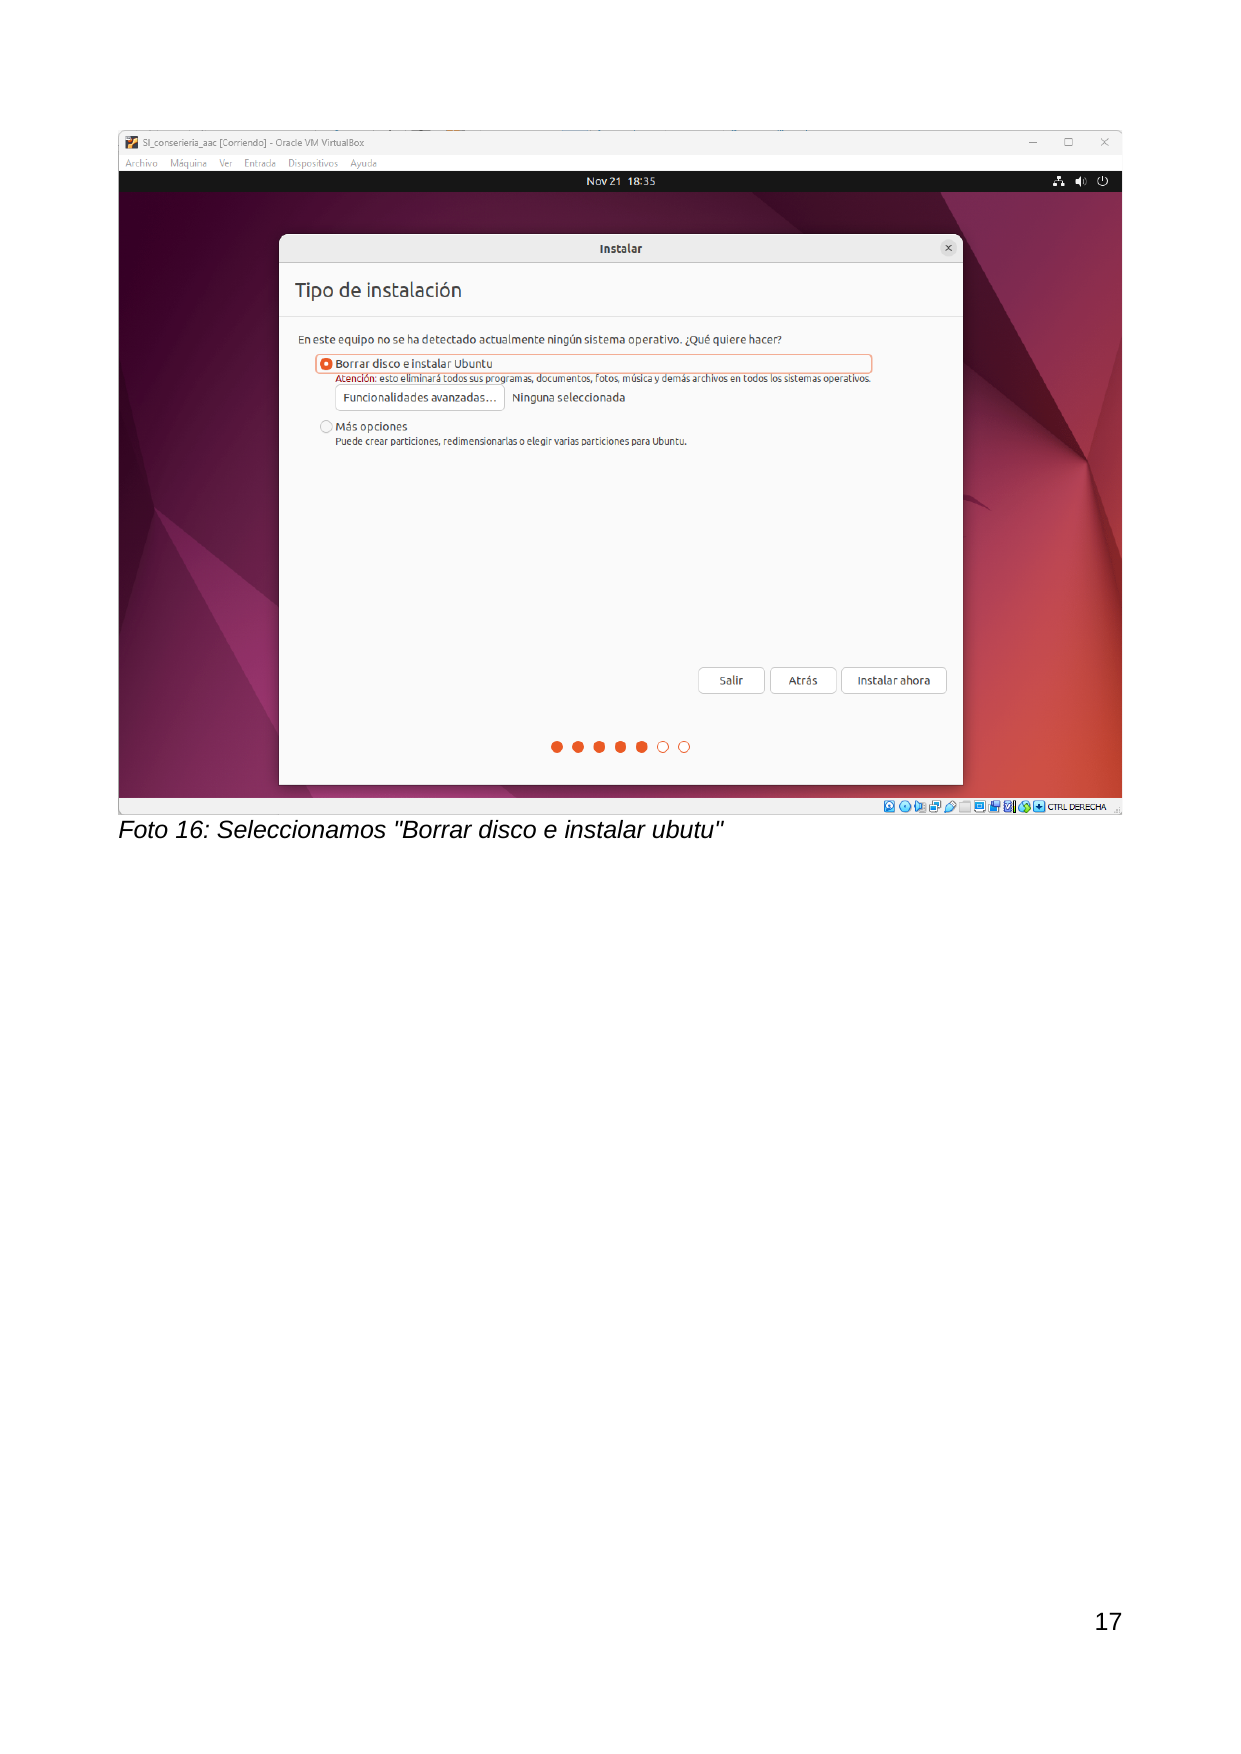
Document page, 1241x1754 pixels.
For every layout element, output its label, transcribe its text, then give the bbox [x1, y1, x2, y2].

picture [118, 130, 1123, 815]
text Foto 16: Seleccionamos "Borrar disco e instalar ubutu" [118, 815, 1122, 844]
